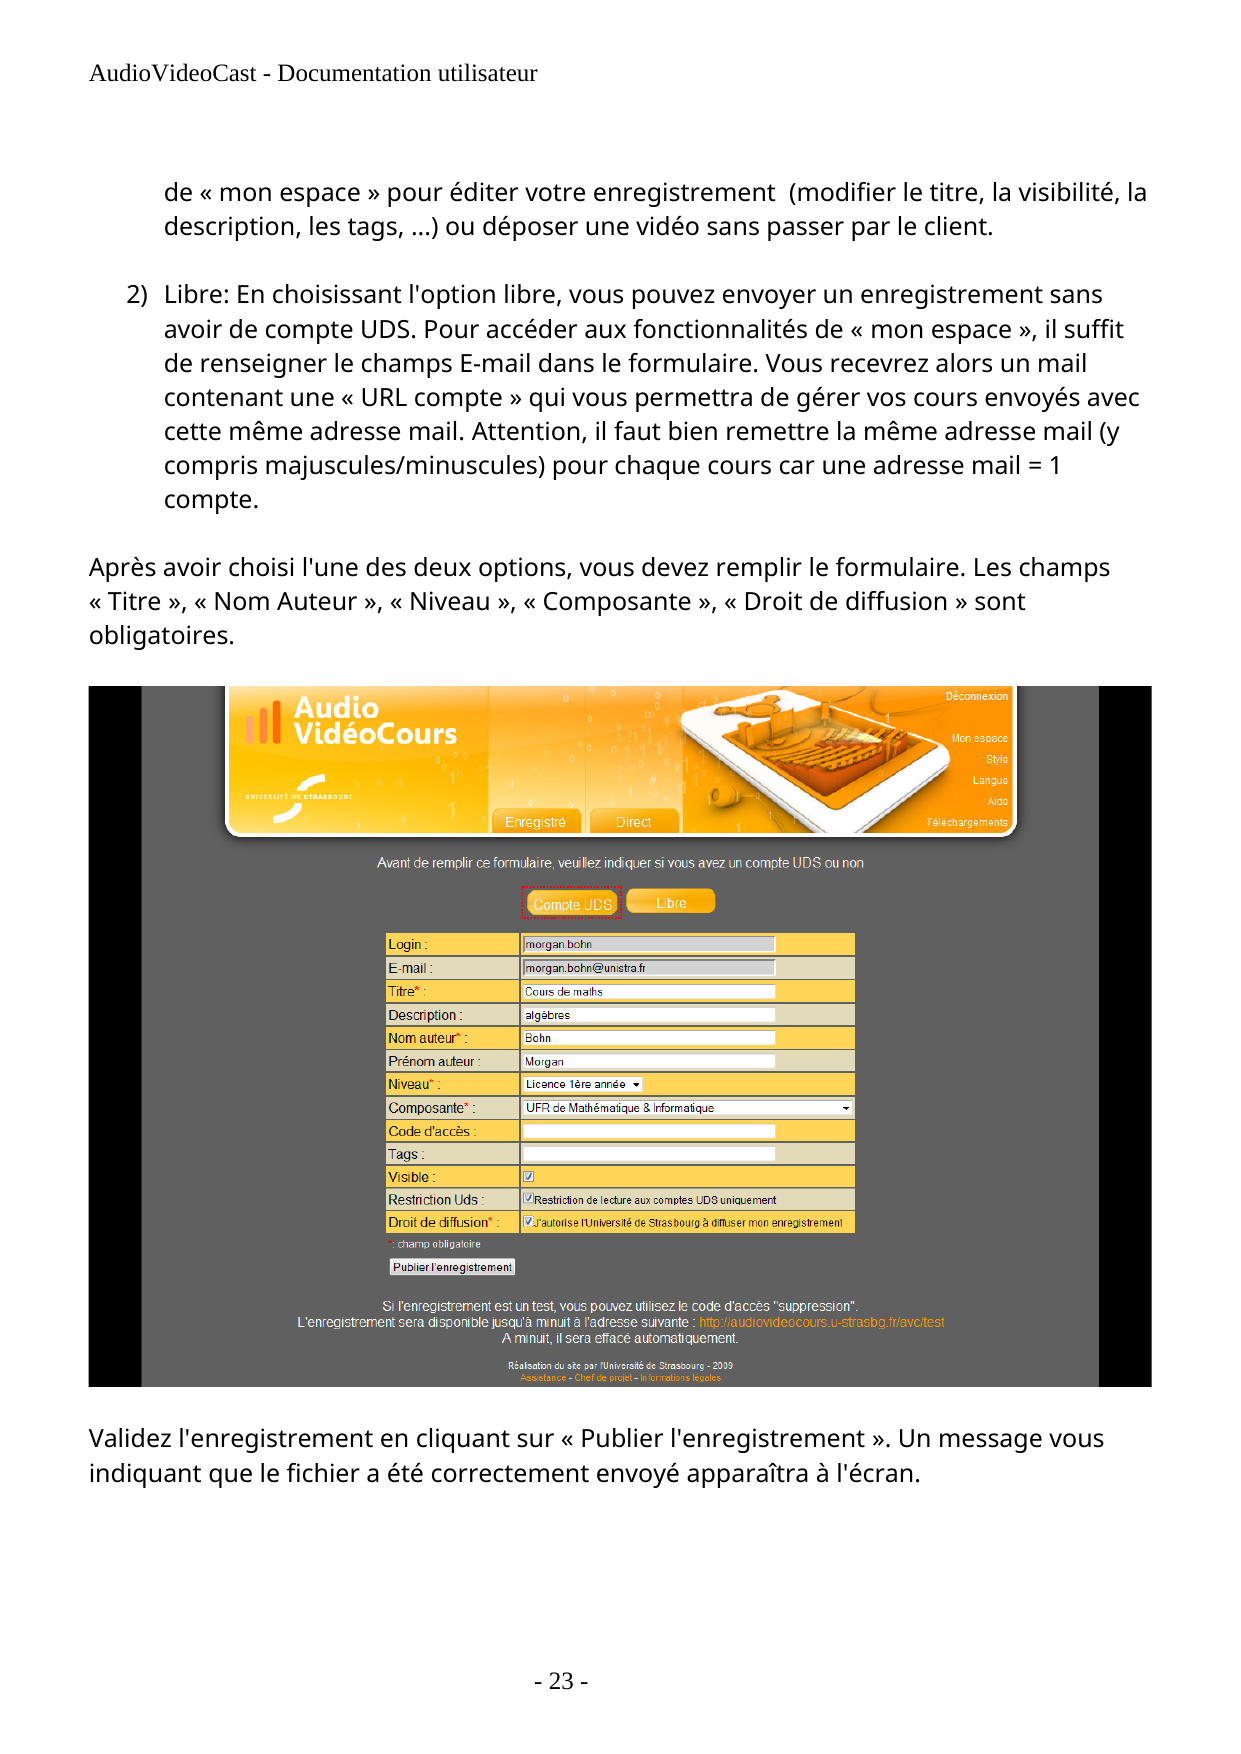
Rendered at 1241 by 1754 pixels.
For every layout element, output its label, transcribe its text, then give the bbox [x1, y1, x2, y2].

text Validez l'enregistrement en cliquant sur « Publier l'enregistrement ». Un message vous indiquant que le fichier a été correctement envoyé apparaîtra à l'écran. [88, 1421, 1152, 1489]
picture [88, 686, 1152, 1387]
text Après avoir choisi l'une des deux options, vous devez remplir le formulaire. Les champs « Titre », « Nom Auteur », « Niveau », « Composante », « Droit de diffusion » sont obligatoires. [88, 550, 1152, 652]
list de « mon espace » pour éditer votre enregistrement (modifier le titre, la visibilité, la description, les tags, ...) ou déposer une vidéo sans passer par le client. [126, 175, 1152, 277]
list Libre: En choisissant l'option libre, vous pouvez envoyer un enregistrement sans avoir de compte UDS. Pour accéder aux fonctionnalités de « mon espace », il suffit de renseigner le champs E-mail dans le formulaire. Vous recevrez alors un mail contenant une « URL compte » qui vous permettra de gérer vos cours envoyés avec cette même adresse mail. Attention, il faut bien remettre la même adresse mail (y compris majuscules/minuscules) pour chaque cours car une adresse mail = 1 compte. [126, 277, 1152, 516]
